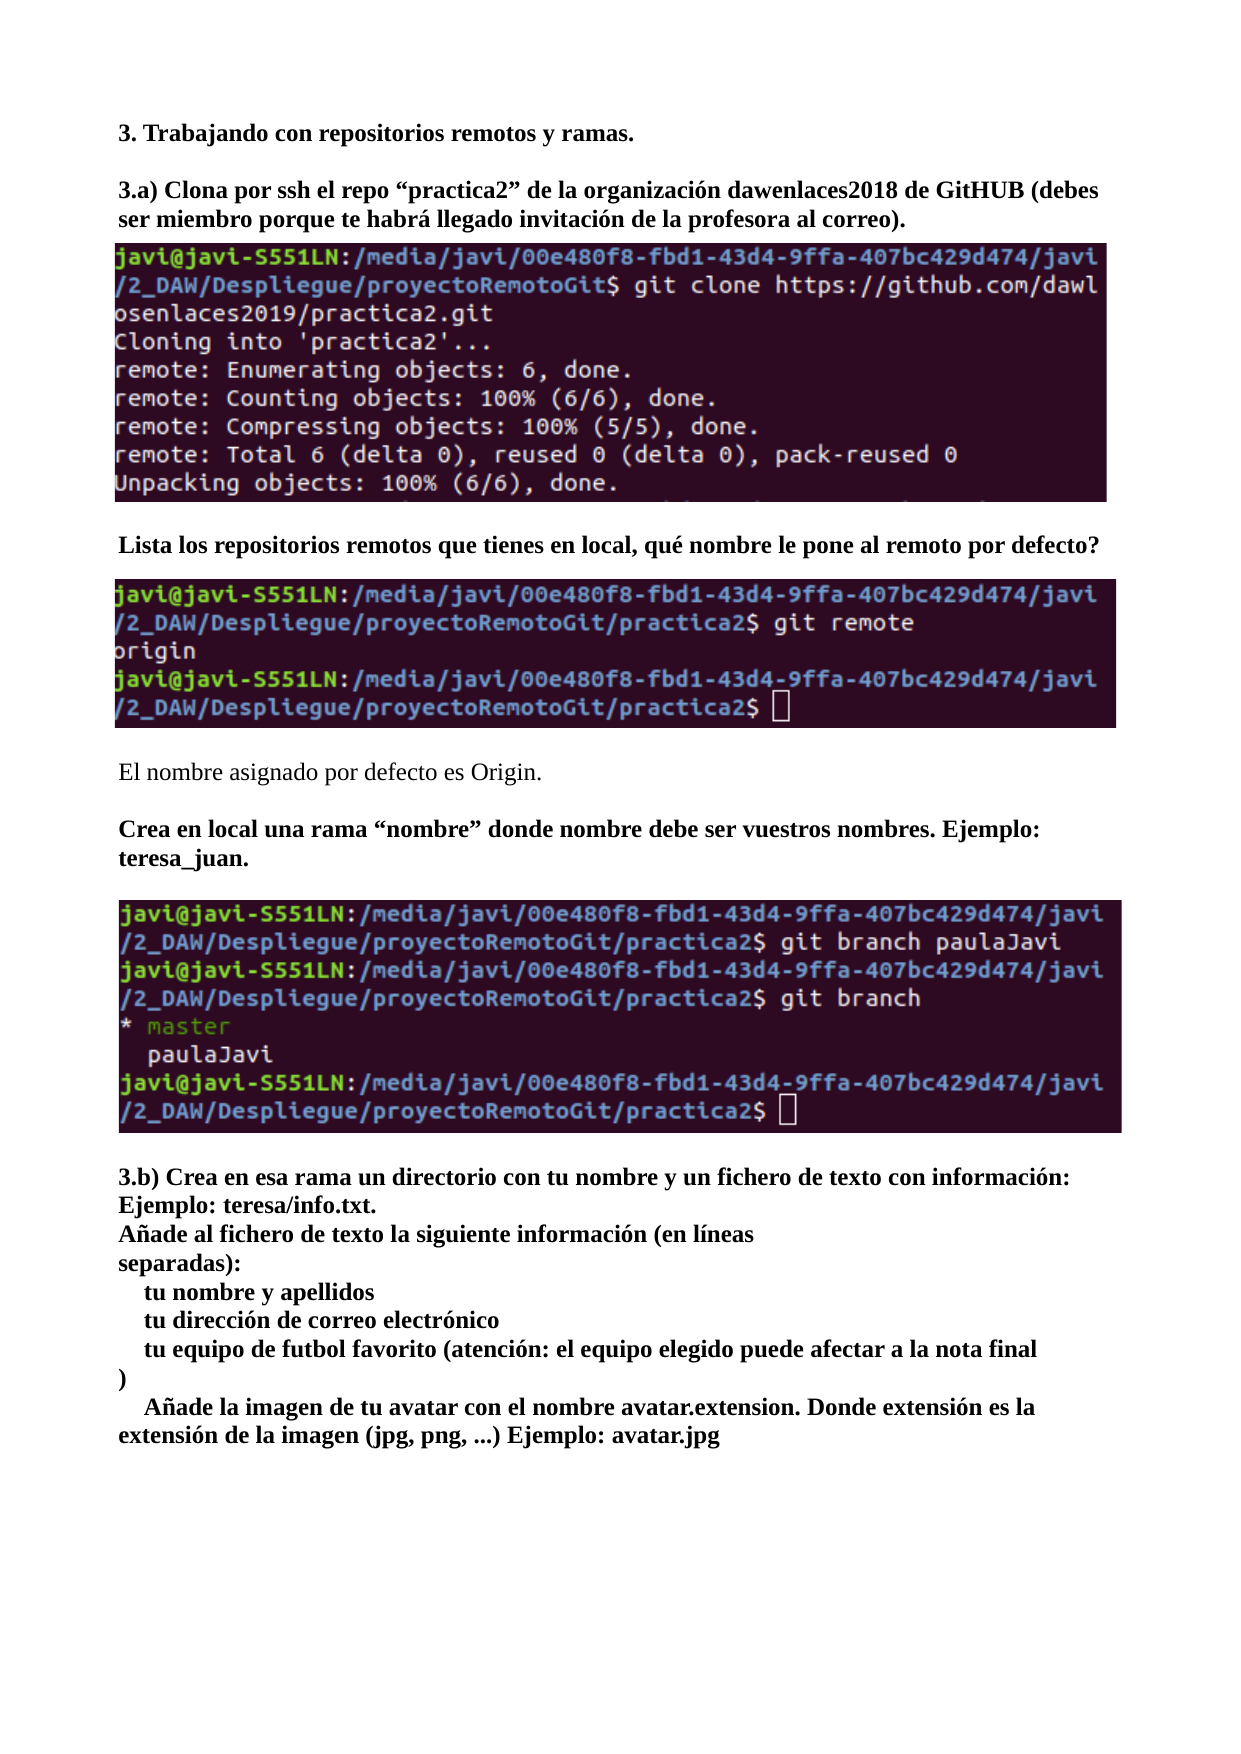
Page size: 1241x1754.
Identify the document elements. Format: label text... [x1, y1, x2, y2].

picture [118, 900, 1122, 1133]
text 3.a) Clona por ssh el repo “practica2” de la organización dawenlaces2018 de GitHUB (debes ser miembro porque te habrá llegado invitación de la profesora al correo). [118, 176, 1122, 233]
text 3.b) Crea en esa rama un directorio con tu nombre y un fichero de texto con información: [118, 1162, 1122, 1191]
text  tu nombre y apellidos [118, 1277, 1122, 1306]
text separadas): [118, 1248, 1122, 1277]
picture [114, 243, 1107, 502]
text  Añade la imagen de tu avatar con el nombre avatar.extension. Donde extensión es la [118, 1392, 1122, 1421]
text Crea en local una rama “nombre” donde nombre debe ser vuestros nombres. Ejemplo: [118, 814, 1122, 843]
text Ejemplo: teresa/info.txt. [118, 1191, 1122, 1219]
picture [114, 579, 1117, 728]
text 3. Trabajando con repositorios remotos y ramas. [118, 118, 1122, 147]
text  tu equipo de futbol favorito (atención: el equipo elegido puede afectar a la nota final  [118, 1334, 1122, 1363]
text teresa_juan. [118, 843, 1122, 872]
text Lista los repositorios remotos que tienes en local, qué nombre le pone al remoto por defecto? [118, 530, 1122, 559]
text El nombre asignado por defecto es Origin. [118, 757, 1122, 785]
text Añade al fichero de texto la siguiente información (en líneas [118, 1219, 1122, 1248]
text extensión de la imagen (jpg, png, ...) Ejemplo: avatar.jpg [118, 1421, 1122, 1449]
text  tu dirección de correo electrónico [118, 1306, 1122, 1334]
text ) [118, 1363, 1122, 1392]
